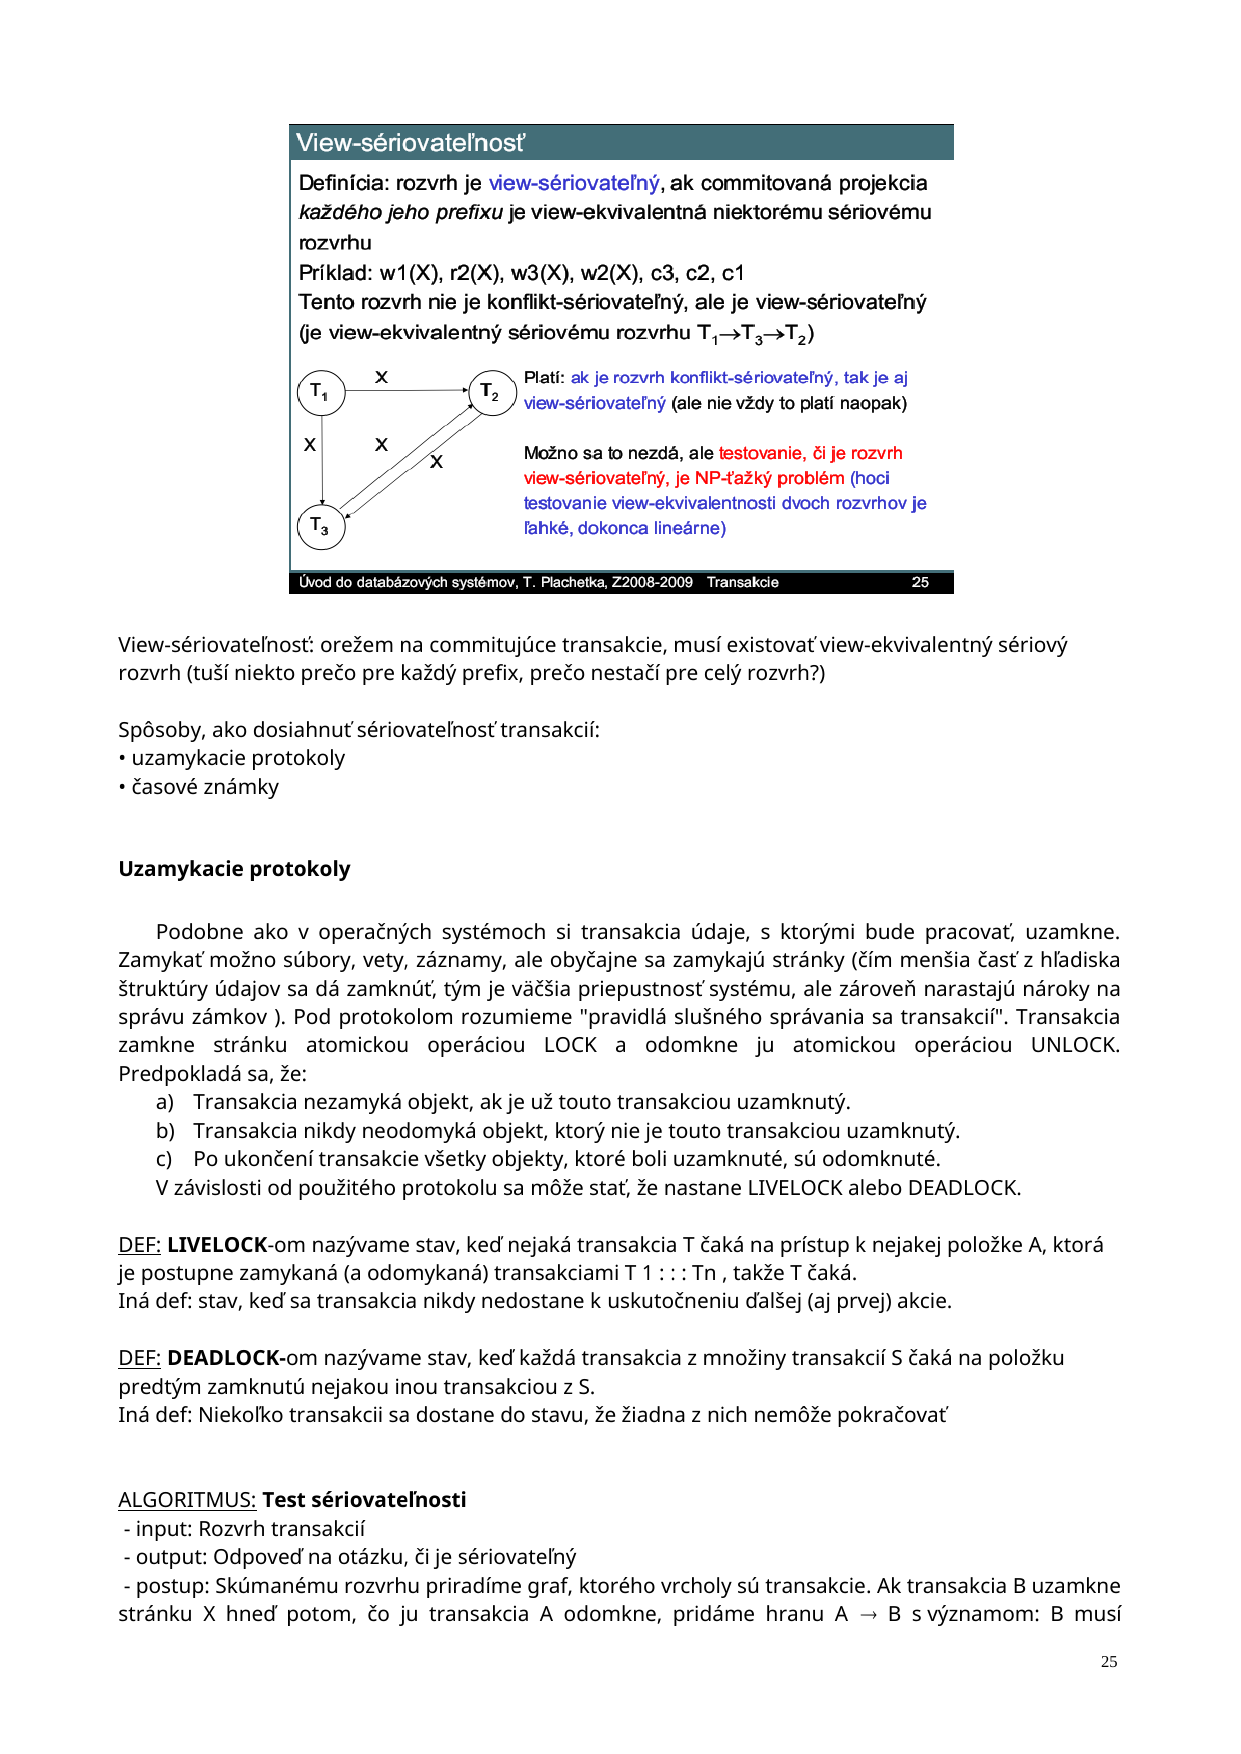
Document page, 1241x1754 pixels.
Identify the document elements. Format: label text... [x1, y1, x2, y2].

text Iná def: Niekoľko transakcii sa dostane do stavu, že žiadna z nich nemôže pokračovať [118, 1400, 1122, 1429]
text - output: Odpoveď na otázku, či je sériovateľný [118, 1542, 1122, 1571]
text DEF: DEADLOCK-om nazývame stav, keď každá transakcia z množiny transakcií S čaká na položku predtým zamknutú nejakou inou transakciou z S. [118, 1343, 1122, 1400]
picture [273, 118, 968, 602]
list Po ukončení transakcie všetky objekty, ktoré boli uzamknuté, sú odomknuté. [156, 1144, 1122, 1173]
subtitle Uzamykacie protokoly [118, 854, 1122, 882]
text DEF: LIVELOCK-om nazývame stav, keď nejaká transakcia T čaká na prístup k nejakej položke A, ktorá je postupne zamykaná (a odomykaná) transakciami T 1 : : : Tn , takže T čaká. [118, 1230, 1122, 1287]
text - postup: Skúmanému rozvrhu priradíme graf, ktorého vrcholy sú transakcie. Ak transakcia B uzamkne stránku X hneď potom, čo ju transakcia A odomkne, pridáme hranu A  B s významom: B musí [118, 1571, 1122, 1628]
text V závislosti od použitého protokolu sa môže stať, že nastane LIVELOCK alebo DEADLOCK. [118, 1173, 1122, 1201]
text • časové známky [118, 772, 1122, 800]
text Podobne ako v operačných systémoch si transakcia údaje, s ktorými bude pracovať, uzamkne. Zamykať možno súbory, vety, záznamy, ale obyčajne sa zamykajú stránky (čím menšia časť z hľadiska štruktúry údajov sa dá zamknúť, tým je väčšia priepustnosť systému, ale zároveň narastajú nároky na správu zámkov ). Pod protokolom rozumieme "pravidlá slušného správania sa transakcií". Transakcia zamkne stránku atomickou operáciou LOCK a odomkne ju atomickou operáciou UNLOCK. Predpokladá sa, že: [118, 917, 1122, 1087]
text View-sériovateľnosť: orežem na commitujúce transakcie, musí existovať view-ekvivalentný sériový rozvrh (tuší niekto prečo pre každý prefix, prečo nestačí pre celý rozvrh?) [118, 630, 1122, 687]
list Transakcia nezamyká objekt, ak je už touto transakciou uzamknutý. [156, 1087, 1122, 1116]
text Iná def: stav, keď sa transakcia nikdy nedostane k uskutočneniu ďalšej (aj prvej) akcie. [118, 1287, 1122, 1315]
list Transakcia nikdy neodomyká objekt, ktorý nie je touto transakciou uzamknutý. [156, 1116, 1122, 1144]
text • uzamykacie protokoly [118, 743, 1122, 772]
text - input: Rozvrh transakcií [118, 1514, 1122, 1542]
text Spôsoby, ako dosiahnuť sériovateľnosť transakcií: [118, 715, 1122, 743]
text ALGORITMUS: Test sériovateľnosti [118, 1486, 1122, 1514]
